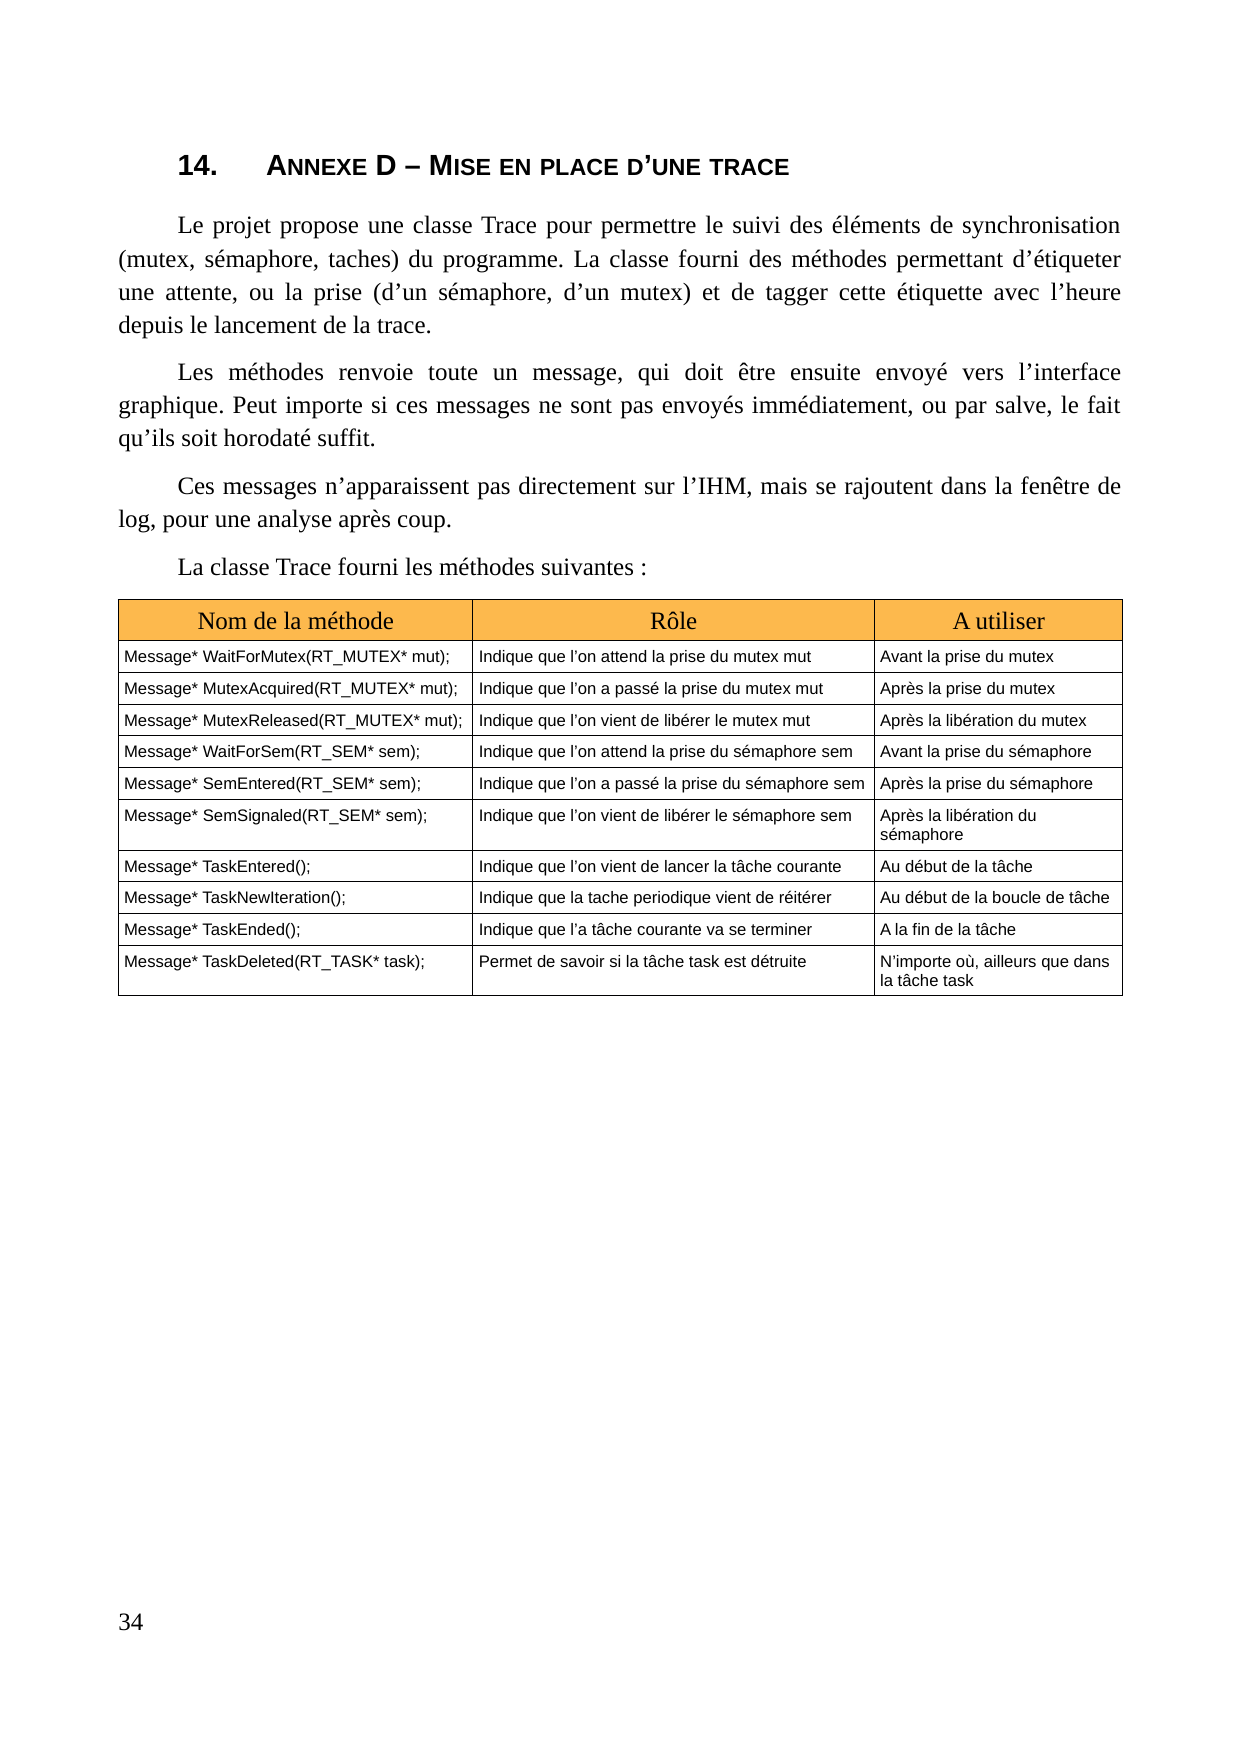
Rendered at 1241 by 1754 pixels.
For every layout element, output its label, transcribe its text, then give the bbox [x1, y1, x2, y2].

table_cell Message* TaskEnded(); [119, 914, 472, 944]
text La classe Trace fourni les méthodes suivantes : [118, 552, 1122, 580]
text Le projet propose une classe Trace pour permettre le suivi des éléments de synchronisation (mutex, sémaphore, taches) du programme. La classe fourni des méthodes permettant d’étiqueter une attente, ou la prise (d’un sémaphore, d’un mutex) et de tagger cette étiquette avec l’heure depuis le lancement de la trace. [118, 211, 1122, 338]
table_cell Message* TaskNewIteration(); [119, 882, 472, 913]
table_cell Avant la prise du sémaphore [875, 736, 1122, 767]
table_cell Indique que l’on a passé la prise du mutex mut [473, 673, 874, 704]
table_cell Indique que la tache periodique vient de réitérer [473, 882, 874, 913]
table_header Rôle [473, 600, 874, 640]
subtitle Annexe D – Mise en place d’une trace [118, 148, 1122, 181]
table_cell Indique que l’on vient de libérer le sémaphore sem [473, 800, 874, 849]
table_cell Avant la prise du mutex [875, 641, 1122, 672]
table_cell Message* SemSignaled(RT_SEM* sem); [119, 800, 472, 849]
table_cell Indique que l’on vient de libérer le mutex mut [473, 705, 874, 735]
table_cell Message* MutexReleased(RT_MUTEX* mut); [119, 705, 472, 735]
table_cell Message* TaskDeleted(RT_TASK* task); [119, 946, 472, 995]
table_header Nom de la méthode [119, 600, 472, 640]
table_cell Indique que l’a tâche courante va se terminer [473, 914, 874, 944]
table_cell Après la libération du mutex [875, 705, 1122, 735]
table_cell N’importe où, ailleurs que dans la tâche task [875, 946, 1122, 995]
table_cell Message* SemEntered(RT_SEM* sem); [119, 768, 472, 799]
table_cell Au début de la tâche [875, 851, 1122, 881]
table_cell Indique que l’on a passé la prise du sémaphore sem [473, 768, 874, 799]
table_cell Après la prise du sémaphore [875, 768, 1122, 799]
table_cell A la fin de la tâche [875, 914, 1122, 944]
table_header A utiliser [875, 600, 1122, 640]
text Les méthodes renvoie toute un message, qui doit être ensuite envoyé vers l’interface graphique. Peut importe si ces messages ne sont pas envoyés immédiatement, ou par salve, le fait qu’ils soit horodaté suffit. [118, 357, 1122, 452]
table_cell Indique que l’on vient de lancer la tâche courante [473, 851, 874, 881]
text Ces messages n’apparaissent pas directement sur l’IHM, mais se rajoutent dans la fenêtre de log, pour une analyse après coup. [118, 471, 1122, 533]
table_cell Message* TaskEntered(); [119, 851, 472, 881]
table_cell Message* MutexAcquired(RT_MUTEX* mut); [119, 673, 472, 704]
table_cell Indique que l’on attend la prise du sémaphore sem [473, 736, 874, 767]
table_cell Indique que l’on attend la prise du mutex mut [473, 641, 874, 672]
table_cell Permet de savoir si la tâche task est détruite [473, 946, 874, 995]
table_cell Message* WaitForMutex(RT_MUTEX* mut); [119, 641, 472, 672]
table_cell Après la libération du sémaphore [875, 800, 1122, 849]
table_cell Après la prise du mutex [875, 673, 1122, 704]
table_cell Au début de la boucle de tâche [875, 882, 1122, 913]
table_cell Message* WaitForSem(RT_SEM* sem); [119, 736, 472, 767]
